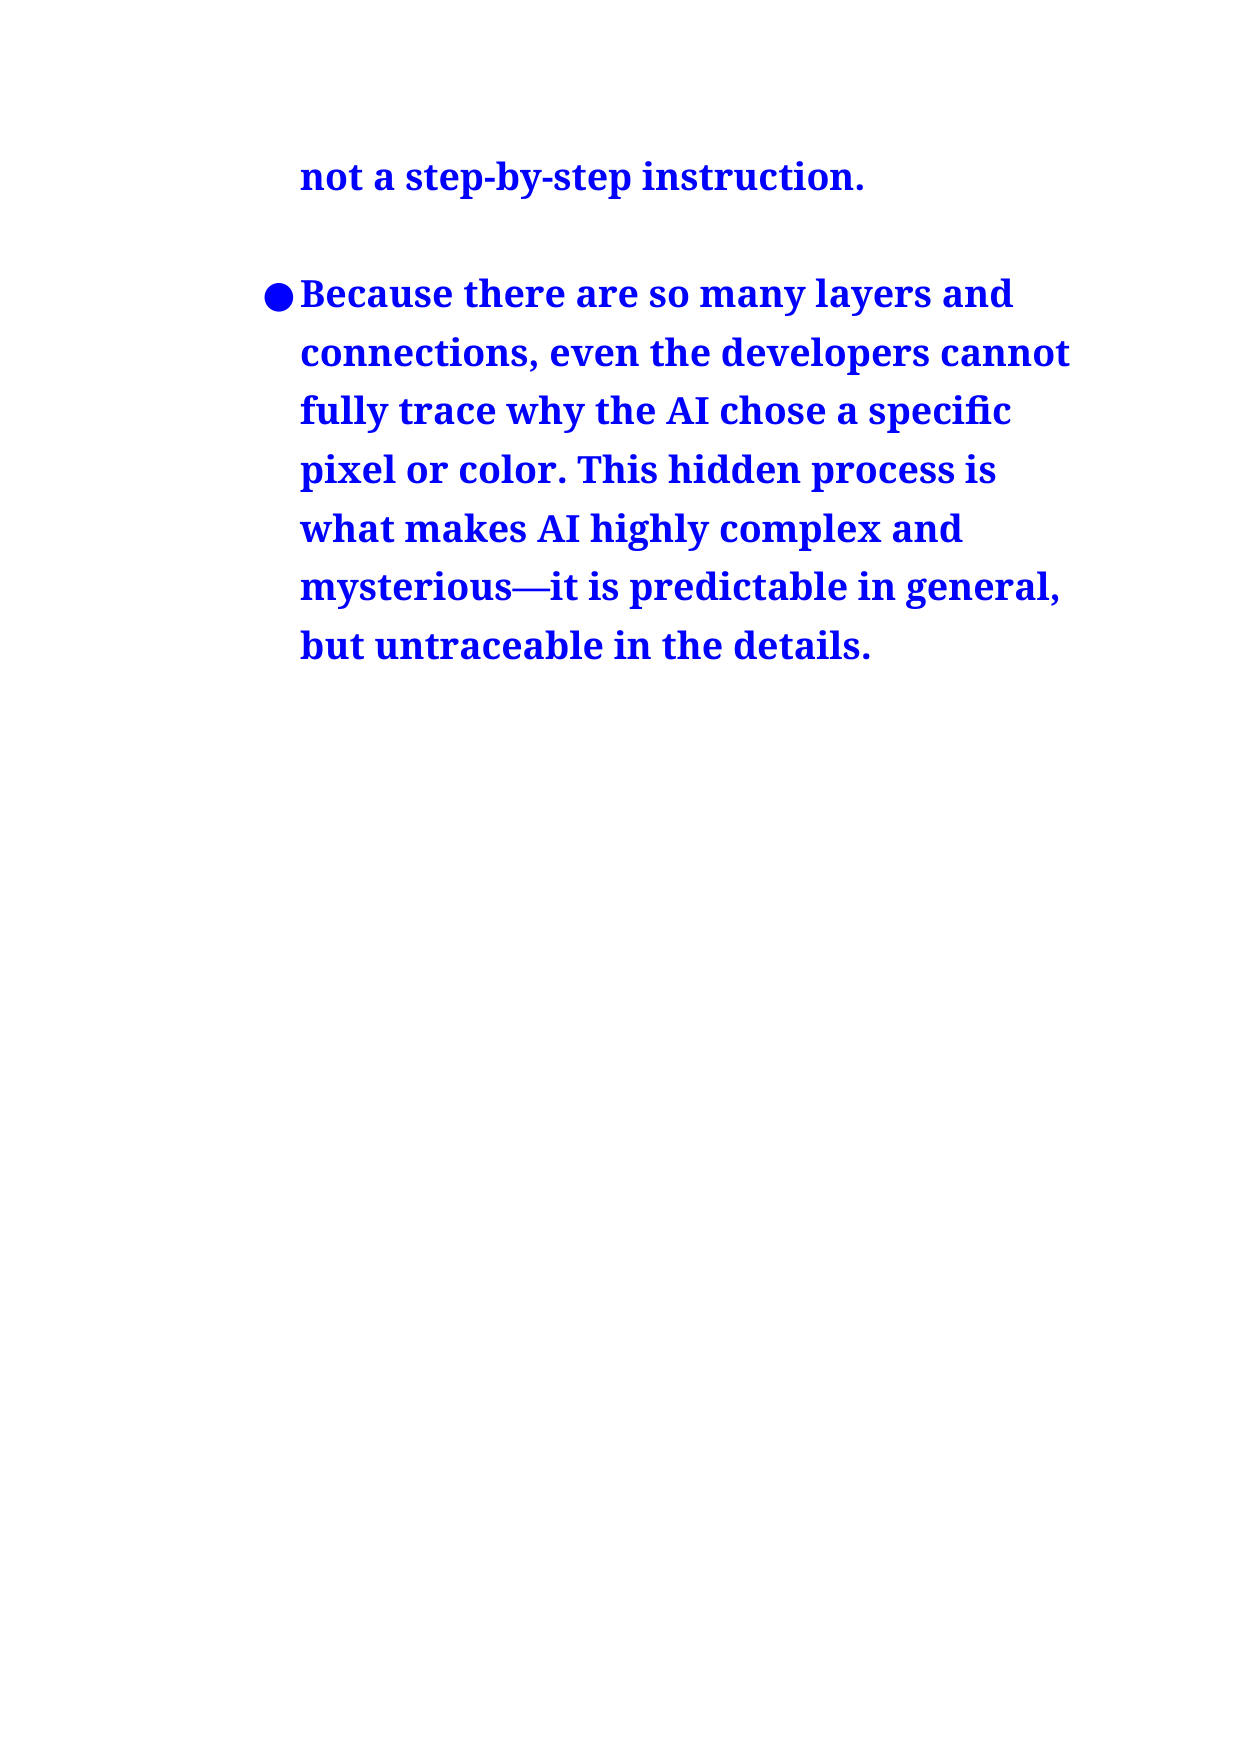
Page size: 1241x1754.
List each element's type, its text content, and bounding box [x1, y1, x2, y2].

list Because there are so many layers and connections, even the developers cannot fully trace why the AI chose a specific pixel or color. This hidden process is what makes AI highly complex and mysterious—it is predictable in general, but untraceable in the details. [262, 267, 1090, 670]
list not a step-by-step instruction. [262, 150, 1090, 201]
